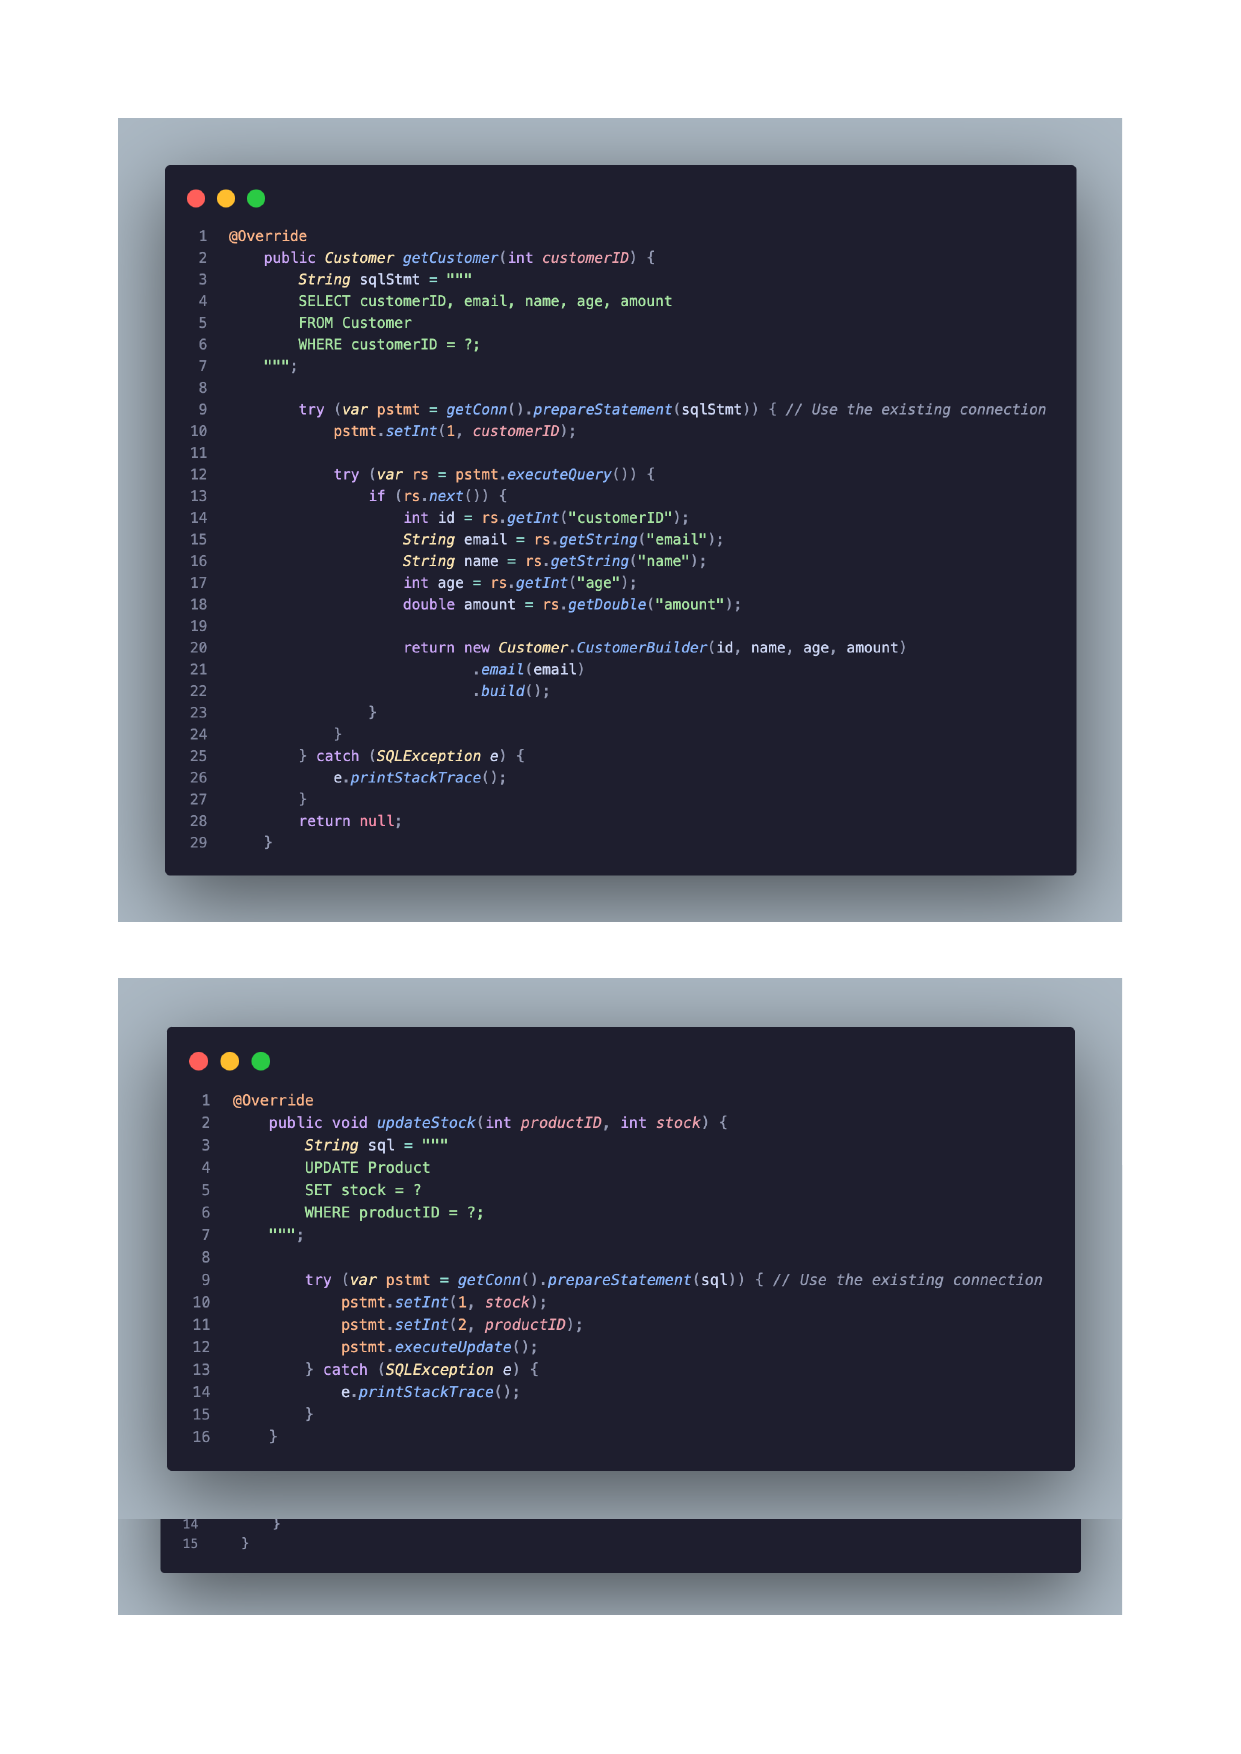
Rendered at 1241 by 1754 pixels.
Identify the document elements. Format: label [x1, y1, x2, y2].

picture [118, 978, 1123, 1615]
picture [118, 118, 1123, 922]
